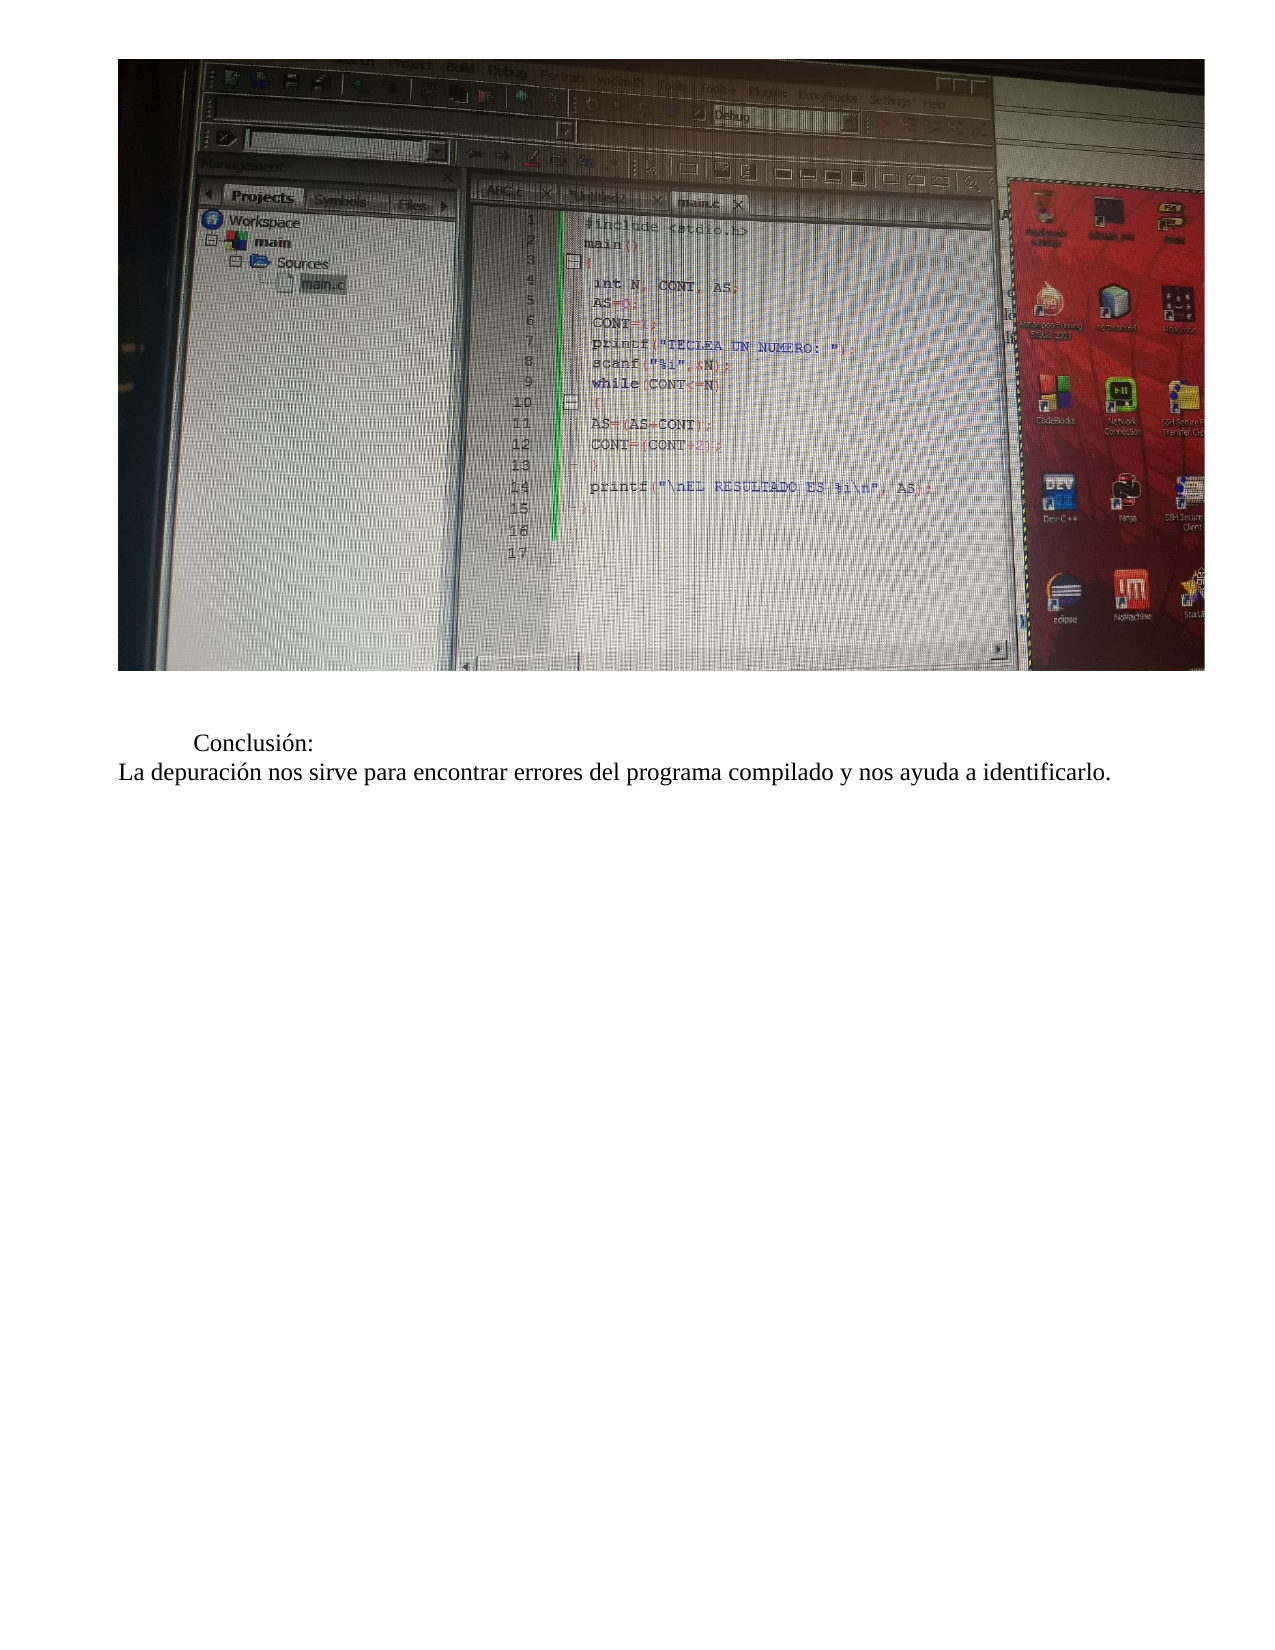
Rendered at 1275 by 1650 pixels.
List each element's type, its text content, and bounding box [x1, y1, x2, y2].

text Conclusión: [118, 728, 1205, 757]
text La depuración nos sirve para encontrar errores del programa compilado y nos ayuda a identificarlo. [118, 757, 1205, 785]
